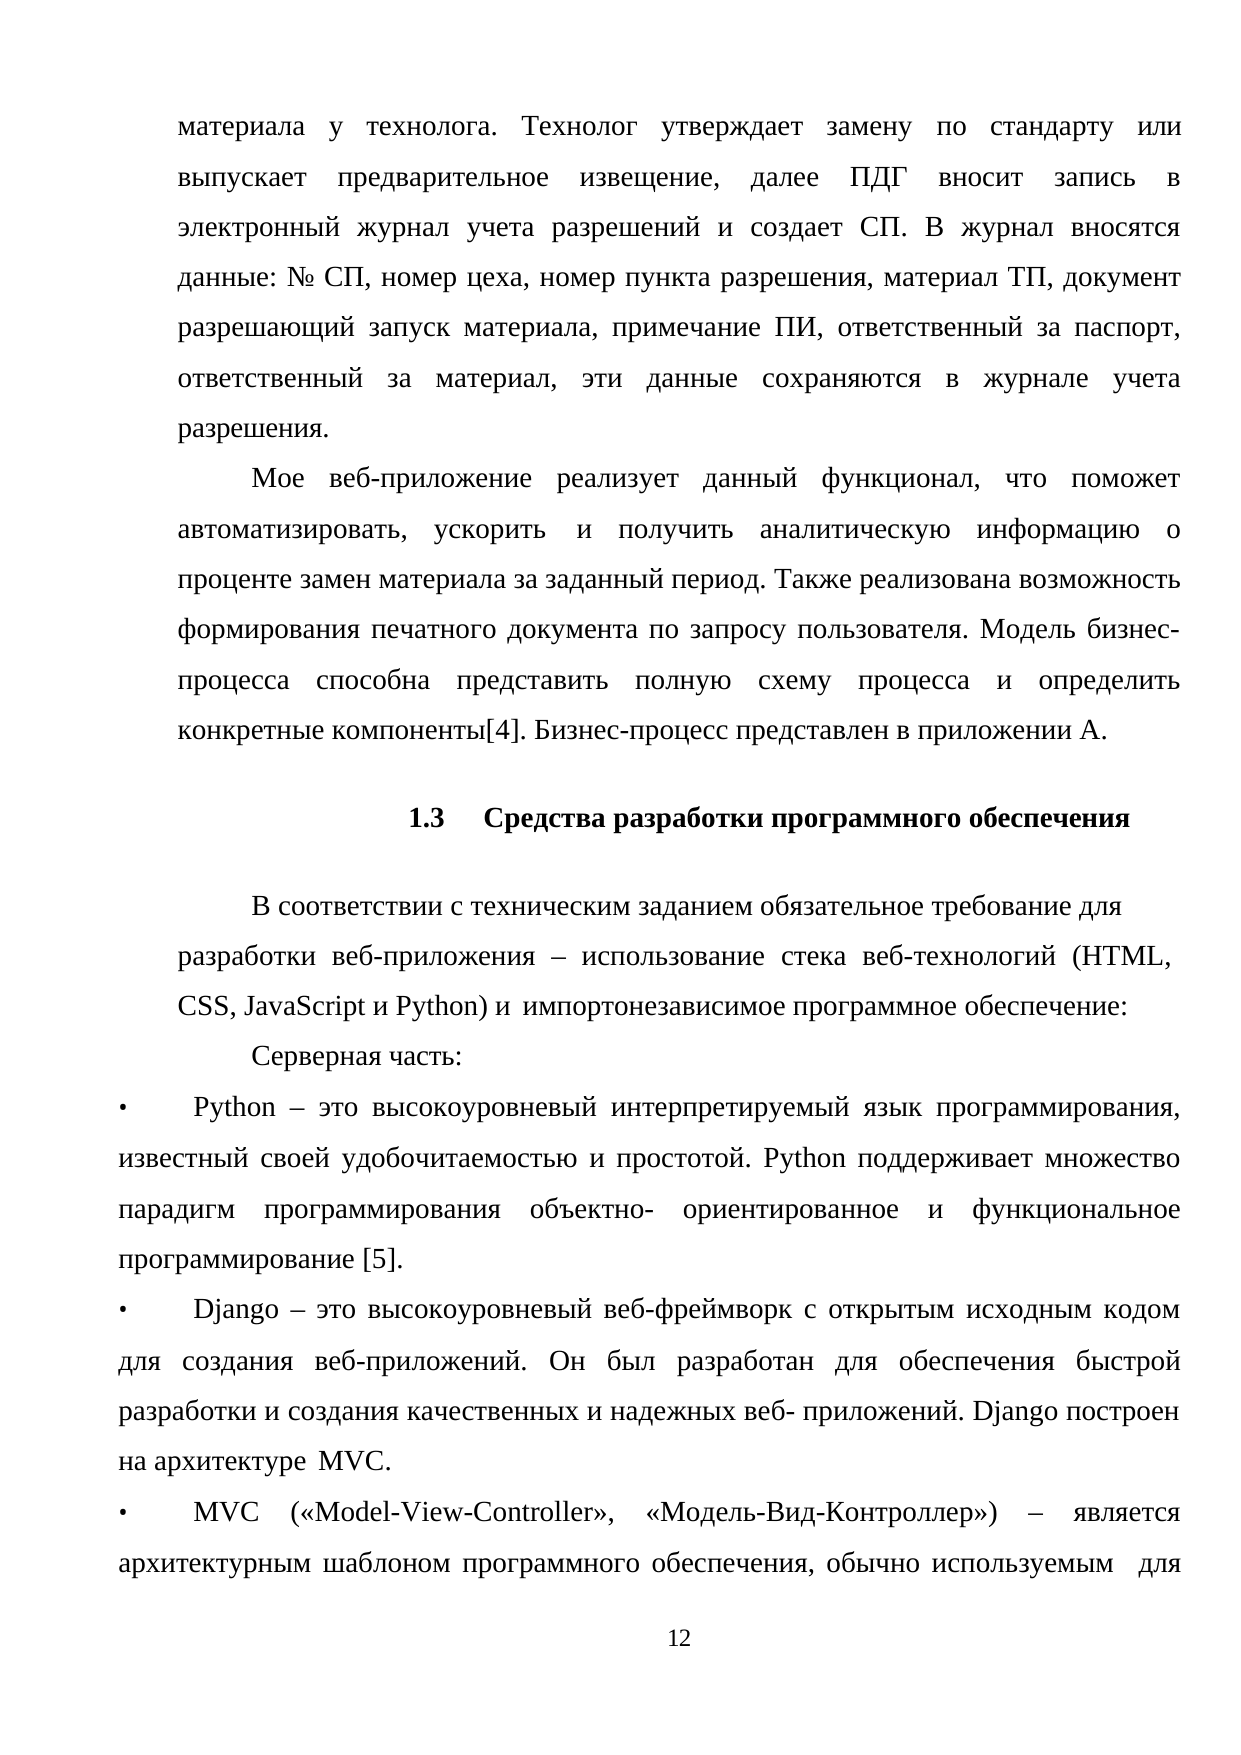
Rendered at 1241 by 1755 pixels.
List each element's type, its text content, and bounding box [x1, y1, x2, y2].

list Python – это высокоуровневый интерпретируемый язык программирования, известный своей удобочитаемостью и простотой. Python поддерживает множество парадигм программирования объектно- ориентированное и функциональное программирование [5]. [118, 1089, 1181, 1274]
text материала у технолога. Технолог утверждает замену по стандарту или выпускает предварительное извещение, далее ПДГ вносит запись в электронный журнал учета разрешений и создает СП. В журнал вносятся данные: № СП, номер цеха, номер пункта разрешения, материал ТП, документ разрешающий запуск материала, примечание ПИ, ответственный за паспорт, ответственный за материал, эти данные сохраняются в журнале учета разрешения. [177, 108, 1182, 444]
list MVC («Model-View-Controller», «Модель-Вид-Контроллер») – является архитектурным шаблоном программного обеспечения, обычно используемым для [118, 1494, 1181, 1578]
text Мое веб-приложение реализует данный функционал, что поможет автоматизировать, ускорить и получить аналитическую информацию о проценте замен материала за заданный период. Также реализована возможность формирования печатного документа по запросу пользователя. Модель бизнес- процесса способна представить полную схему процесса и определить конкретные компоненты[4]. Бизнес-процесс представлен в приложении А. [177, 461, 1181, 746]
subtitle Средства разработки программного обеспечения [298, 800, 1241, 833]
text Серверная часть: [251, 1039, 1241, 1072]
text В соответствии с техническим заданием обязательное требование для разработки веб-приложения – использование стека веб-технологий (HTML, CSS, JavaScript и Python) и импортонезависимое программное обеспечение: [177, 888, 1180, 1022]
list Django – это высокоуровневый веб-фреймворк с открытым исходным кодом для создания веб-приложений. Он был разработан для обеспечения быстрой разработки и создания качественных и надежных веб- приложений. Django построен на архитектуре MVC. [118, 1291, 1181, 1477]
